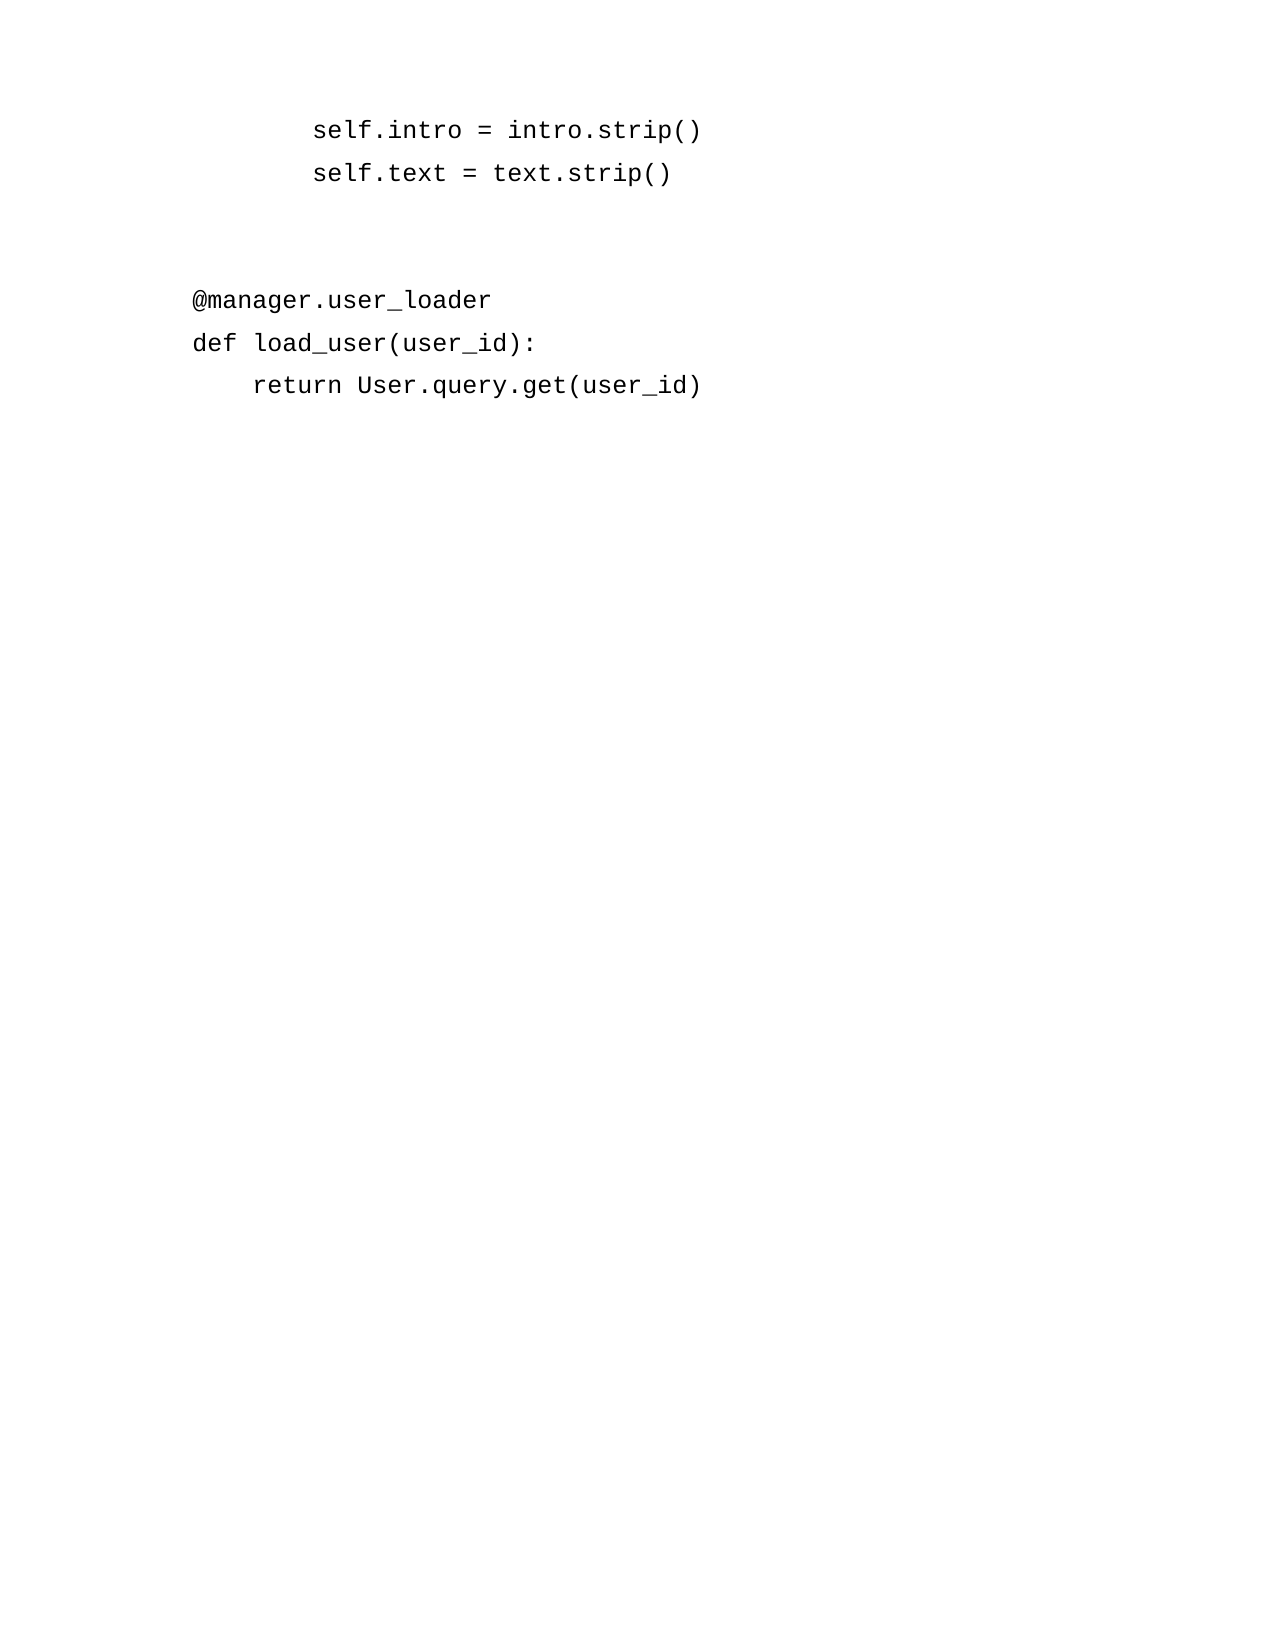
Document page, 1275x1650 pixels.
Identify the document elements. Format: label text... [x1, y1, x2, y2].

text @manager.user_loader [118, 288, 1157, 316]
text self.intro = intro.strip() [118, 118, 1157, 146]
text return User.query.get(user_id) [118, 373, 1157, 401]
text self.text = text.strip() [118, 161, 1157, 189]
text def load_user(user_id): [118, 331, 1157, 359]
